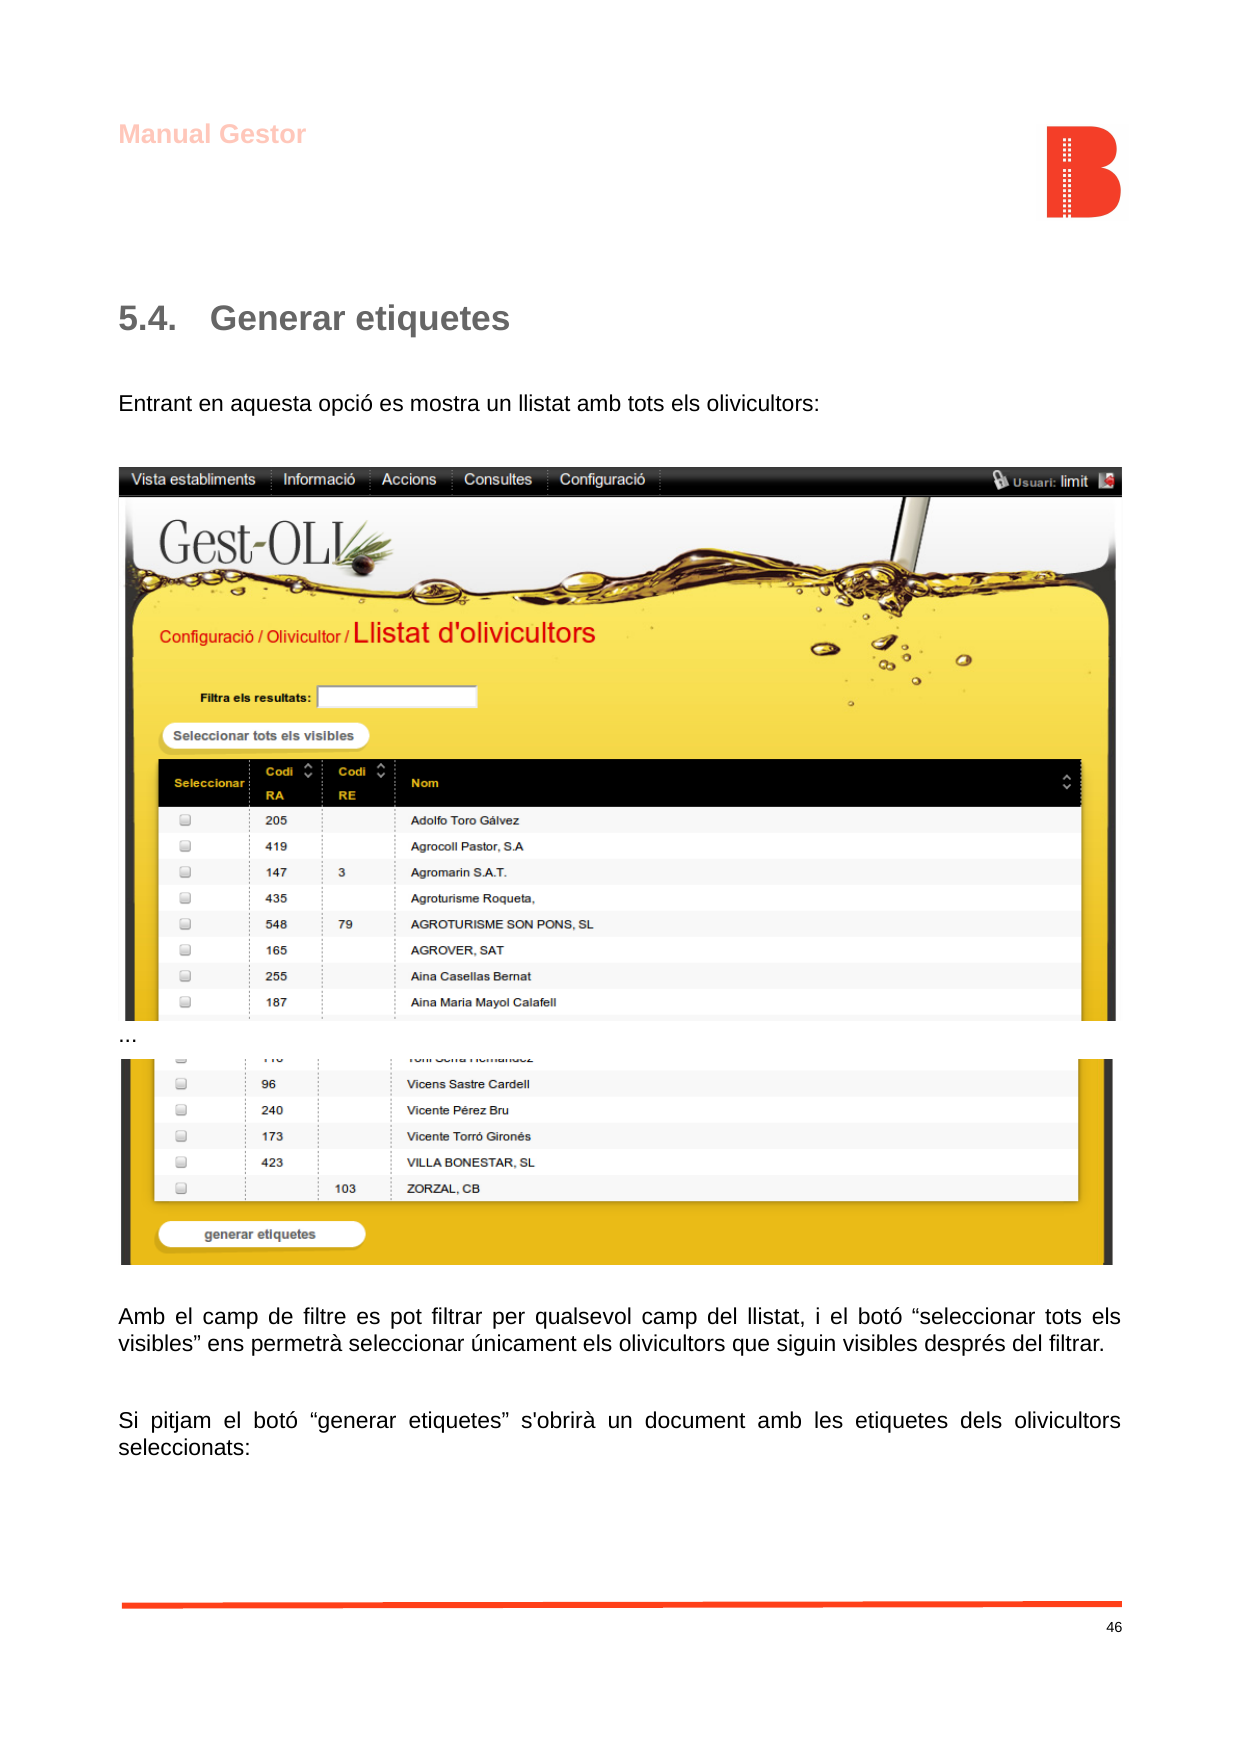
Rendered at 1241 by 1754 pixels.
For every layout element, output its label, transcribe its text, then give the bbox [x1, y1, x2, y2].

picture [1036, 124, 1130, 221]
text Si pitjam el botó “generar etiquetes” s'obrirà un document amb les etiquetes dels olivicultors seleccionats: [118, 1407, 1122, 1460]
picture [118, 467, 1123, 1021]
text Entrant en aquesta opció es mostra un llistat amb tots els olivicultors: [118, 390, 1122, 416]
subtitle Generar etiquetes [118, 298, 1122, 338]
picture [118, 1059, 1123, 1265]
text ... [118, 1021, 1122, 1047]
text Amb el camp de filtre es pot filtrar per qualsevol camp del llistat, i el botó “seleccionar tots els visibles” ens permetrà seleccionar únicament els olivicultors que siguin visibles després del filtrar. [118, 1303, 1122, 1356]
